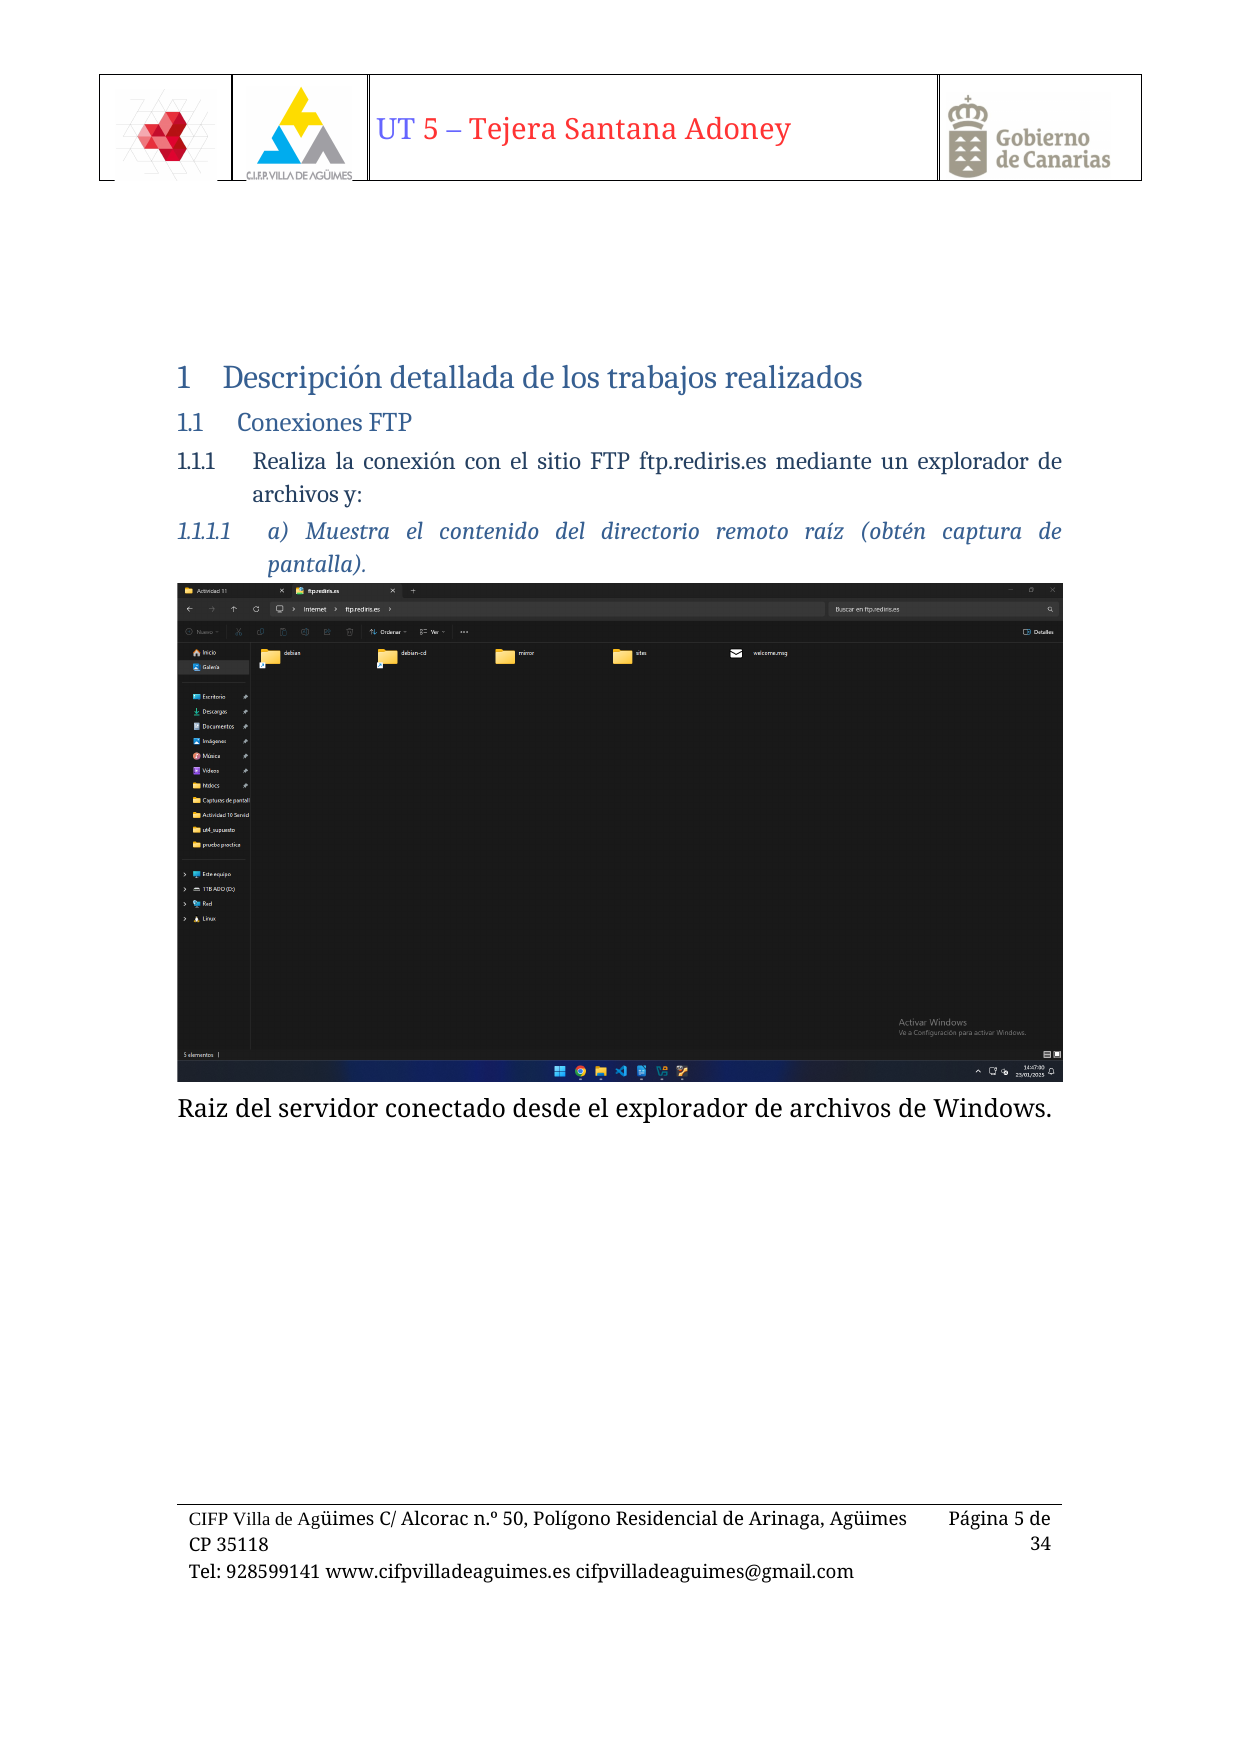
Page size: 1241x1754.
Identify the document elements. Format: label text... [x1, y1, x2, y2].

picture [114, 89, 218, 181]
table_header [940, 75, 1141, 180]
picture [945, 92, 1112, 179]
subtitle a) Muestra el contenido del directorio remoto raíz (obtén captura de pantalla). [177, 517, 1063, 579]
table_header [233, 75, 367, 180]
subtitle Conexiones FTP [177, 407, 1063, 438]
table_header UT 5 – Tejera Santana Adoney [370, 75, 937, 180]
picture [177, 583, 1063, 1082]
picture [246, 86, 353, 181]
subtitle Descripción detallada de los trabajos realizados [177, 359, 1063, 397]
text Raiz del servidor conectado desde el explorador de archivos de Windows. [177, 1082, 1063, 1125]
subtitle Realiza la conexión con el sitio FTP ftp.rediris.es mediante un explorador de archivos y: [177, 447, 1063, 509]
table_header [100, 75, 231, 180]
